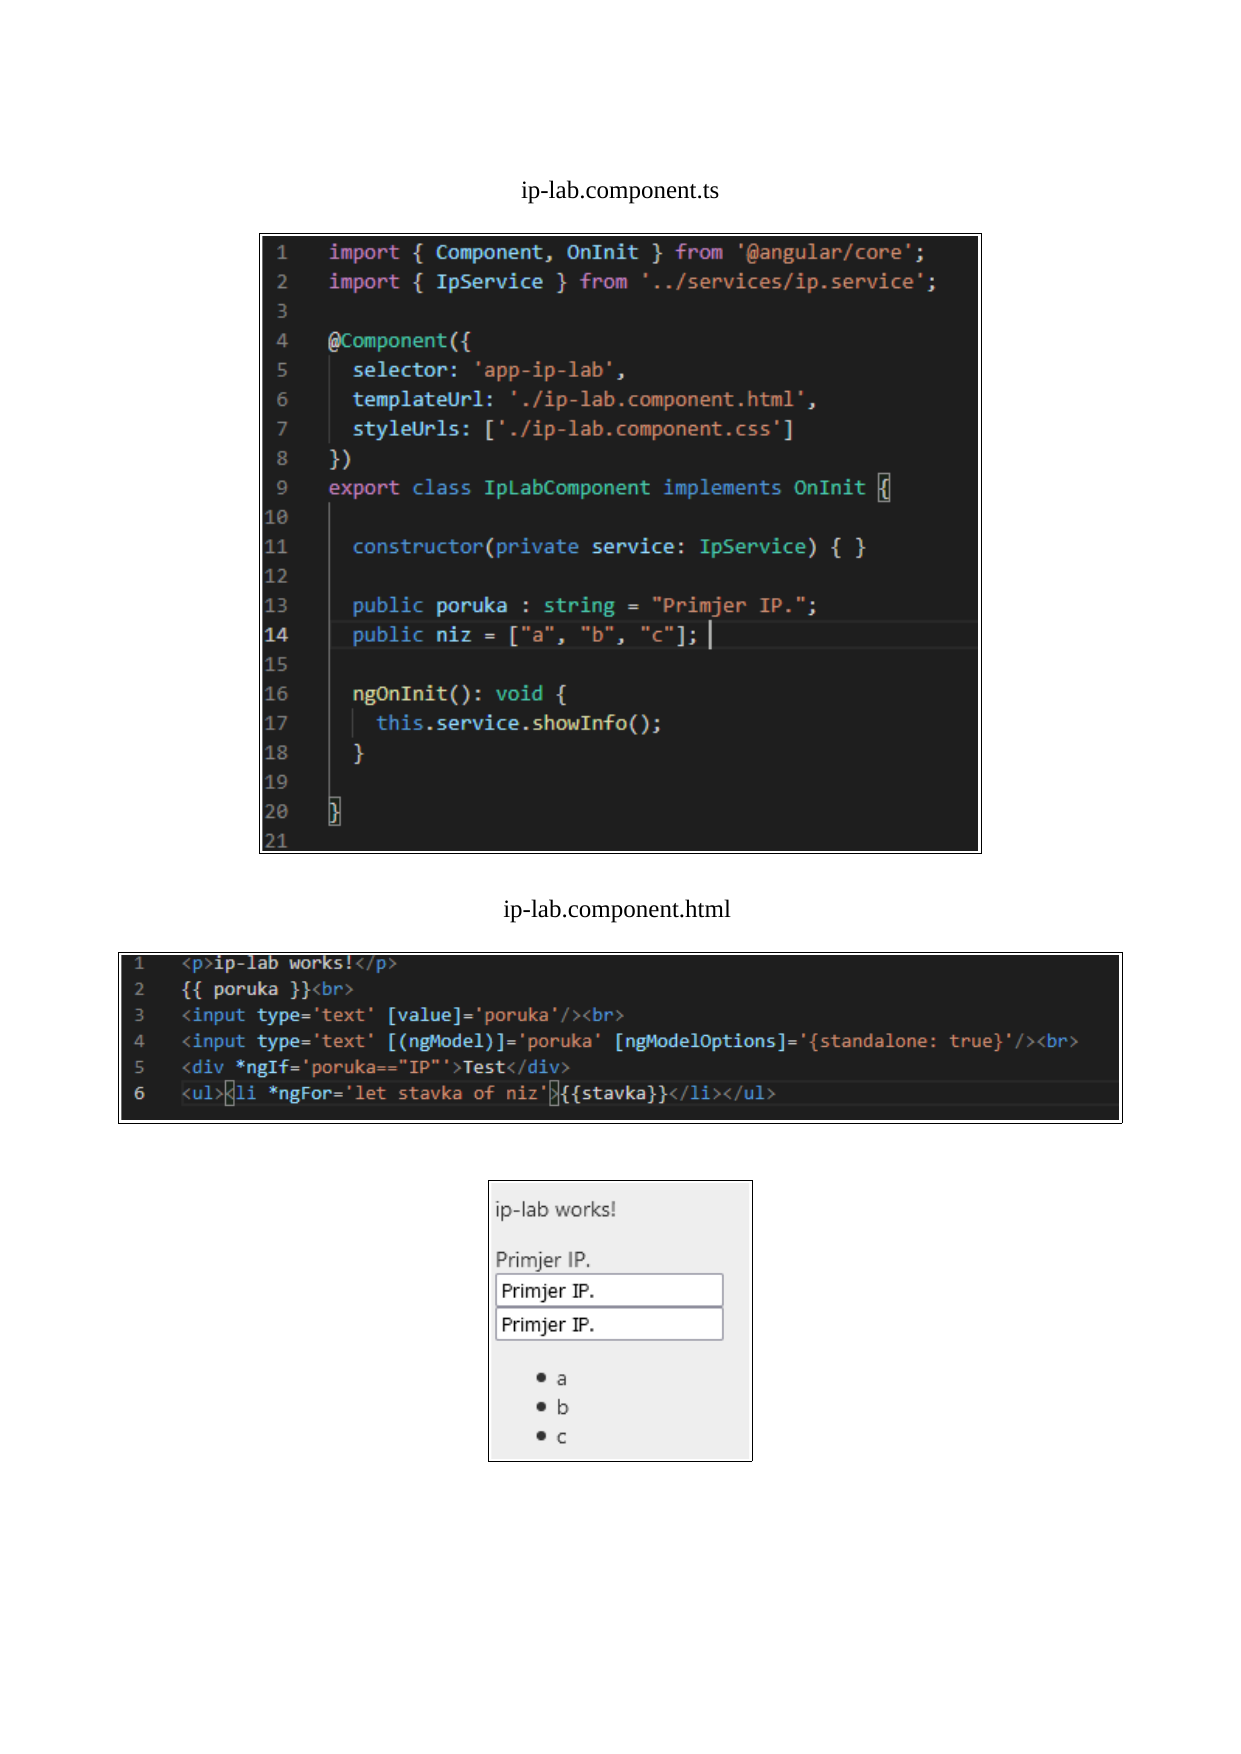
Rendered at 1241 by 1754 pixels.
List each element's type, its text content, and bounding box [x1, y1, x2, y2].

text ip-lab.component.html [118, 894, 1122, 923]
picture [262, 236, 978, 851]
text ip-lab.component.ts [118, 176, 1122, 204]
picture [121, 955, 1119, 1120]
picture [491, 1183, 750, 1459]
